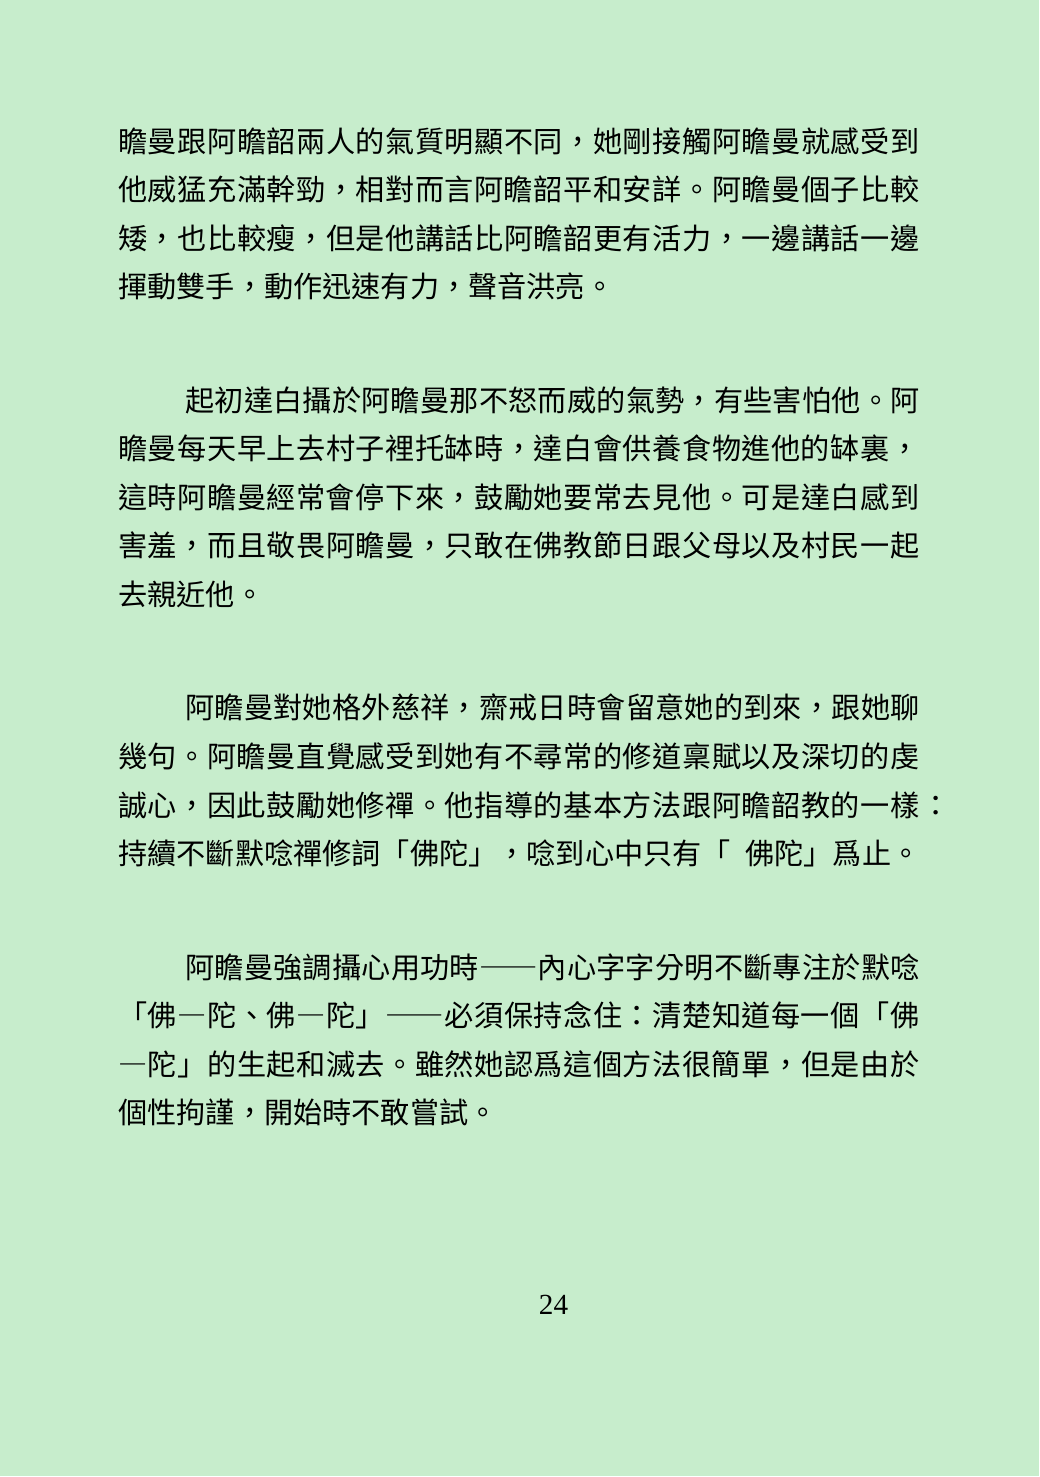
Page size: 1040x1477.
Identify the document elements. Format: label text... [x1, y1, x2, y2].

text 阿瞻曼強調攝心用功時——內心字字分明不斷專注於默唸「佛—陀、佛—陀」——必須保持念住：清楚知道每一個「佛—陀」的生起和滅去。雖然她認爲這個方法很簡單，但是由於個性拘謹，開始時不敢嘗試。 [118, 944, 921, 1132]
text 起初達白攝於阿瞻曼那不怒而威的氣勢，有些害怕他。阿瞻曼每天早上去村子裡托缽時，達白會供養食物進他的缽裏，這時阿瞻曼經常會停下來，鼓勵她要常去見他。可是達白感到害羞，而且敬畏阿瞻曼，只敢在佛教節日跟父母以及村民一起去親近他。 [118, 377, 921, 614]
text 瞻曼跟阿瞻韶兩人的氣質明顯不同，她剛接觸阿瞻曼就感受到他威猛充滿幹勁，相對而言阿瞻韶平和安詳。阿瞻曼個子比較矮，也比較瘦，但是他講話比阿瞻韶更有活力，一邊講話一邊揮動雙手，動作迅速有力，聲音洪亮。 [118, 118, 921, 306]
text 阿瞻曼對她格外慈祥，齋戒日時會留意她的到來，跟她聊幾句。阿瞻曼直覺感受到她有不尋常的修道稟賦以及深切的虔誠心，因此鼓勵她修禪。他指導的基本方法跟阿瞻韶教的一樣：持續不斷默唸禪修詞「佛陀」，唸到心中只有「 佛陀」爲止。 [118, 685, 921, 873]
